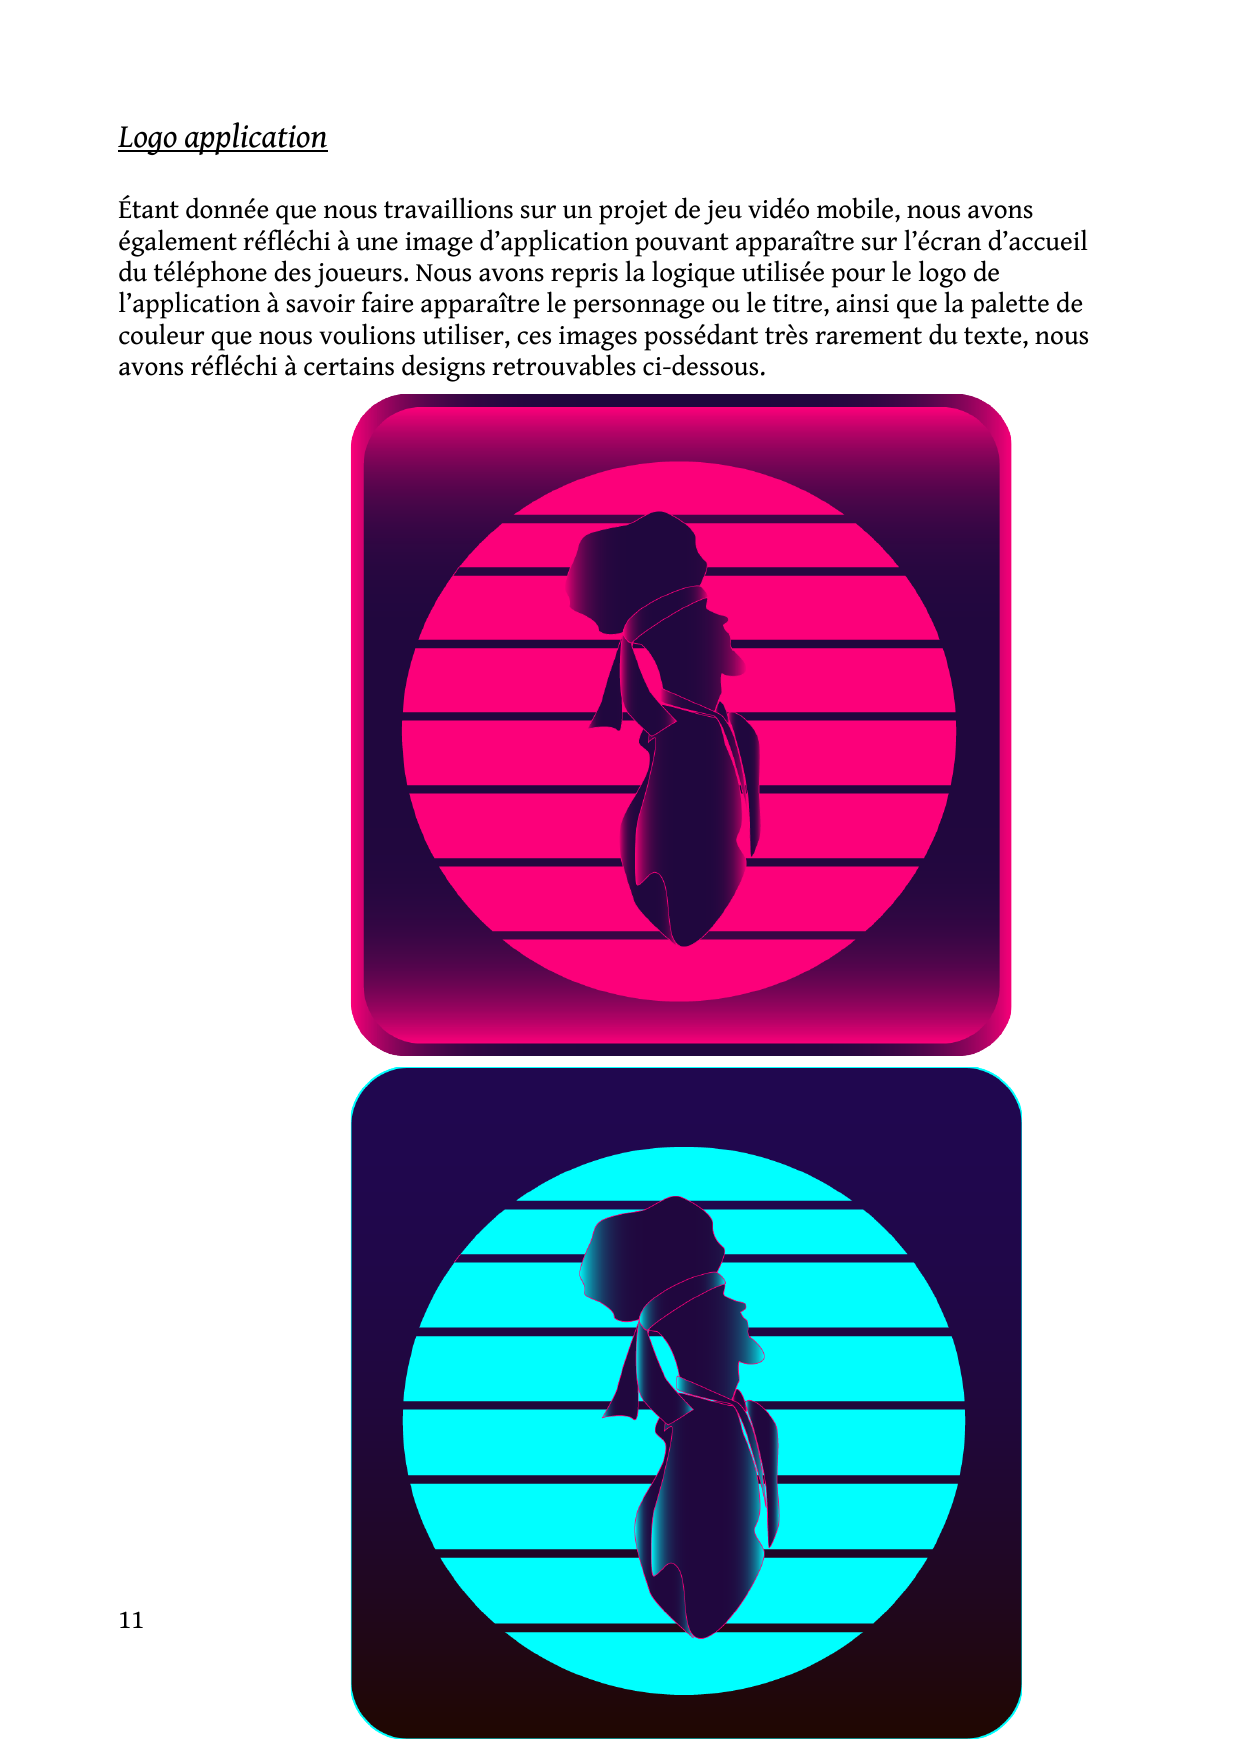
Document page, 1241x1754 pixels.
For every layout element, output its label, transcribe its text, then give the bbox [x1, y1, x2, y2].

text Étant donnée que nous travaillions sur un projet de jeu vidéo mobile, nous avons également réfléchi à une image d’application pouvant apparaître sur l’écran d’accueil du téléphone des joueurs. Nous avons repris la logique utilisée pour le logo de l’application à savoir faire apparaître le personnage ou le titre, ainsi que la palette de couleur que nous voulions utiliser, ces images possédant très rarement du texte, nous avons réfléchi à certains designs retrouvables ci-dessous. [118, 195, 1122, 383]
picture [350, 1067, 1022, 1739]
picture [350, 394, 1012, 1056]
text Logo application [118, 118, 1122, 157]
